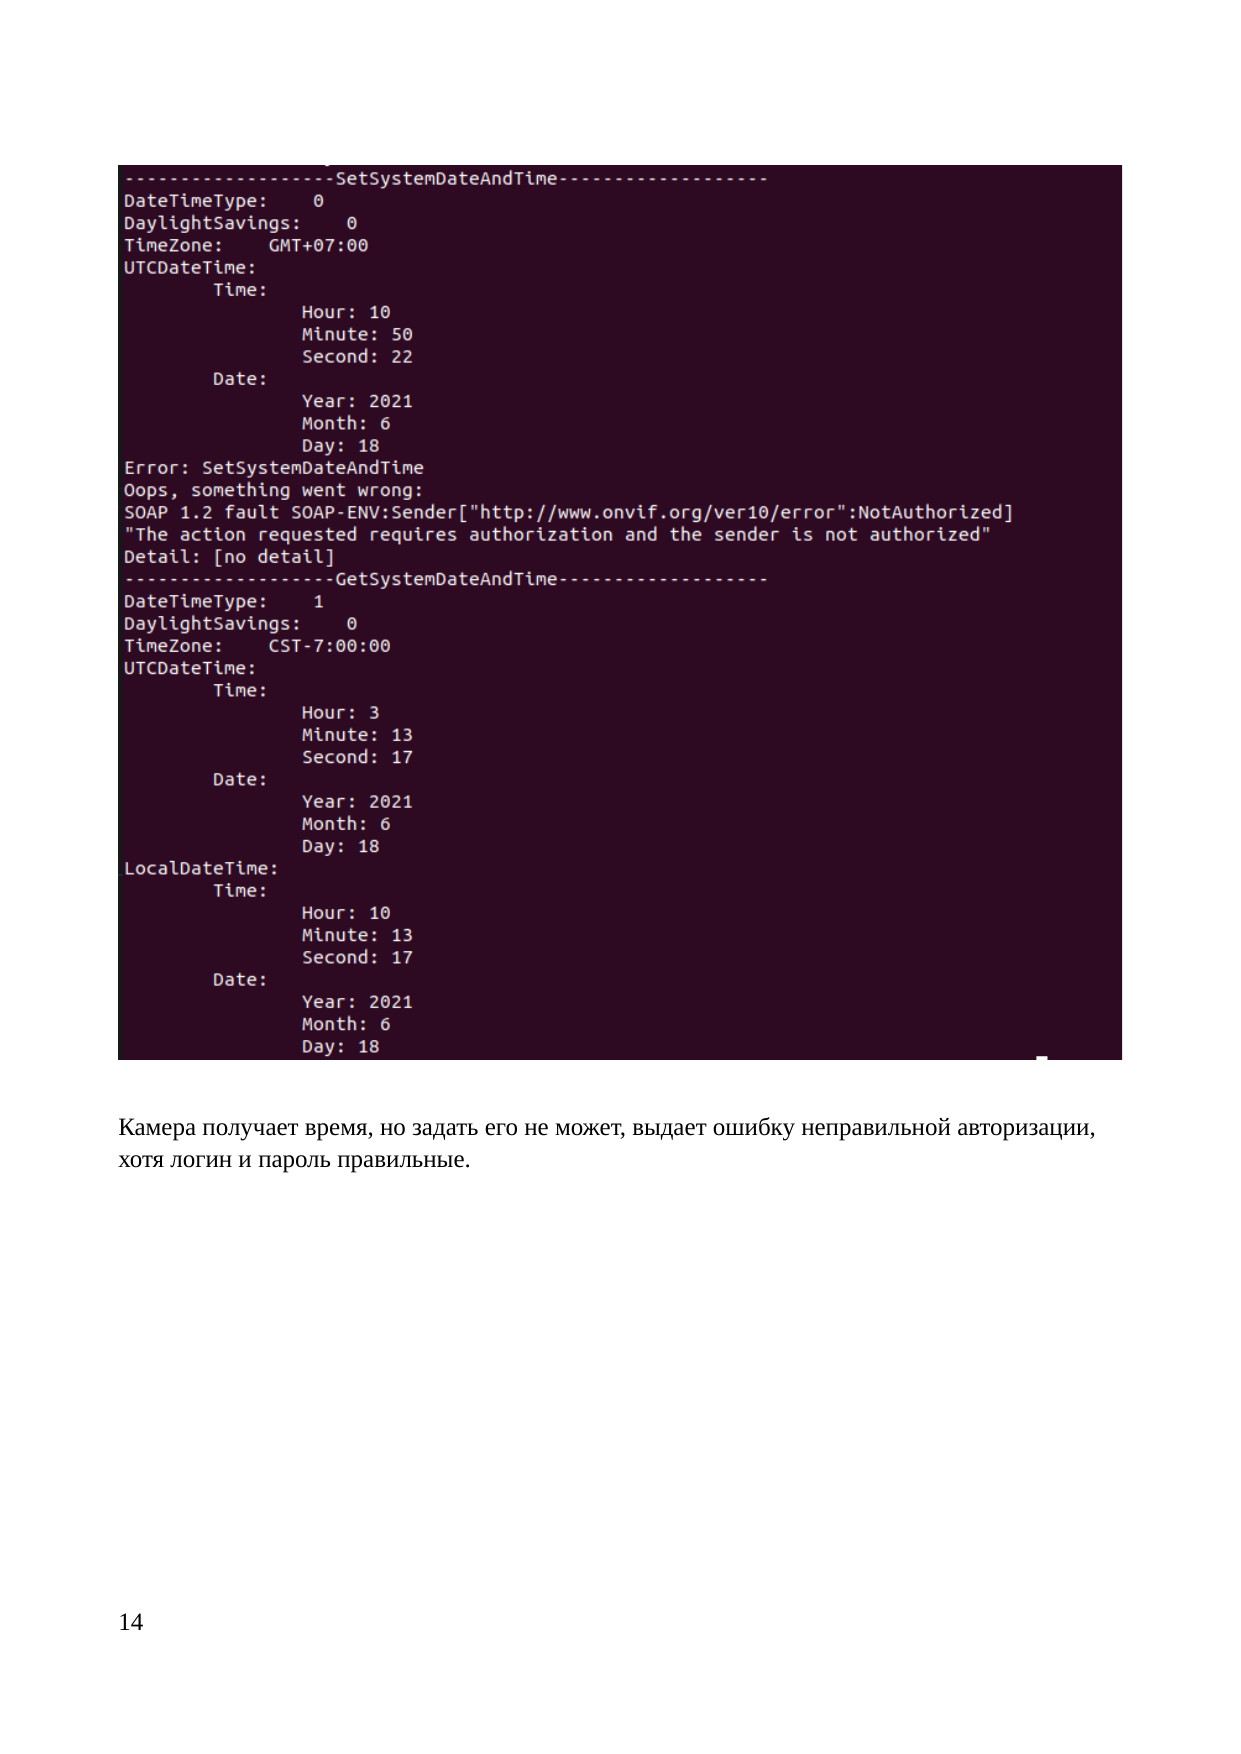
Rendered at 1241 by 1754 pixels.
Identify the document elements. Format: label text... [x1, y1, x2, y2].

picture [118, 165, 1123, 1060]
text Камера получает время, но задать его не может, выдает ошибку неправильной авторизации, хотя логин и пароль правильные. [118, 1112, 1122, 1173]
